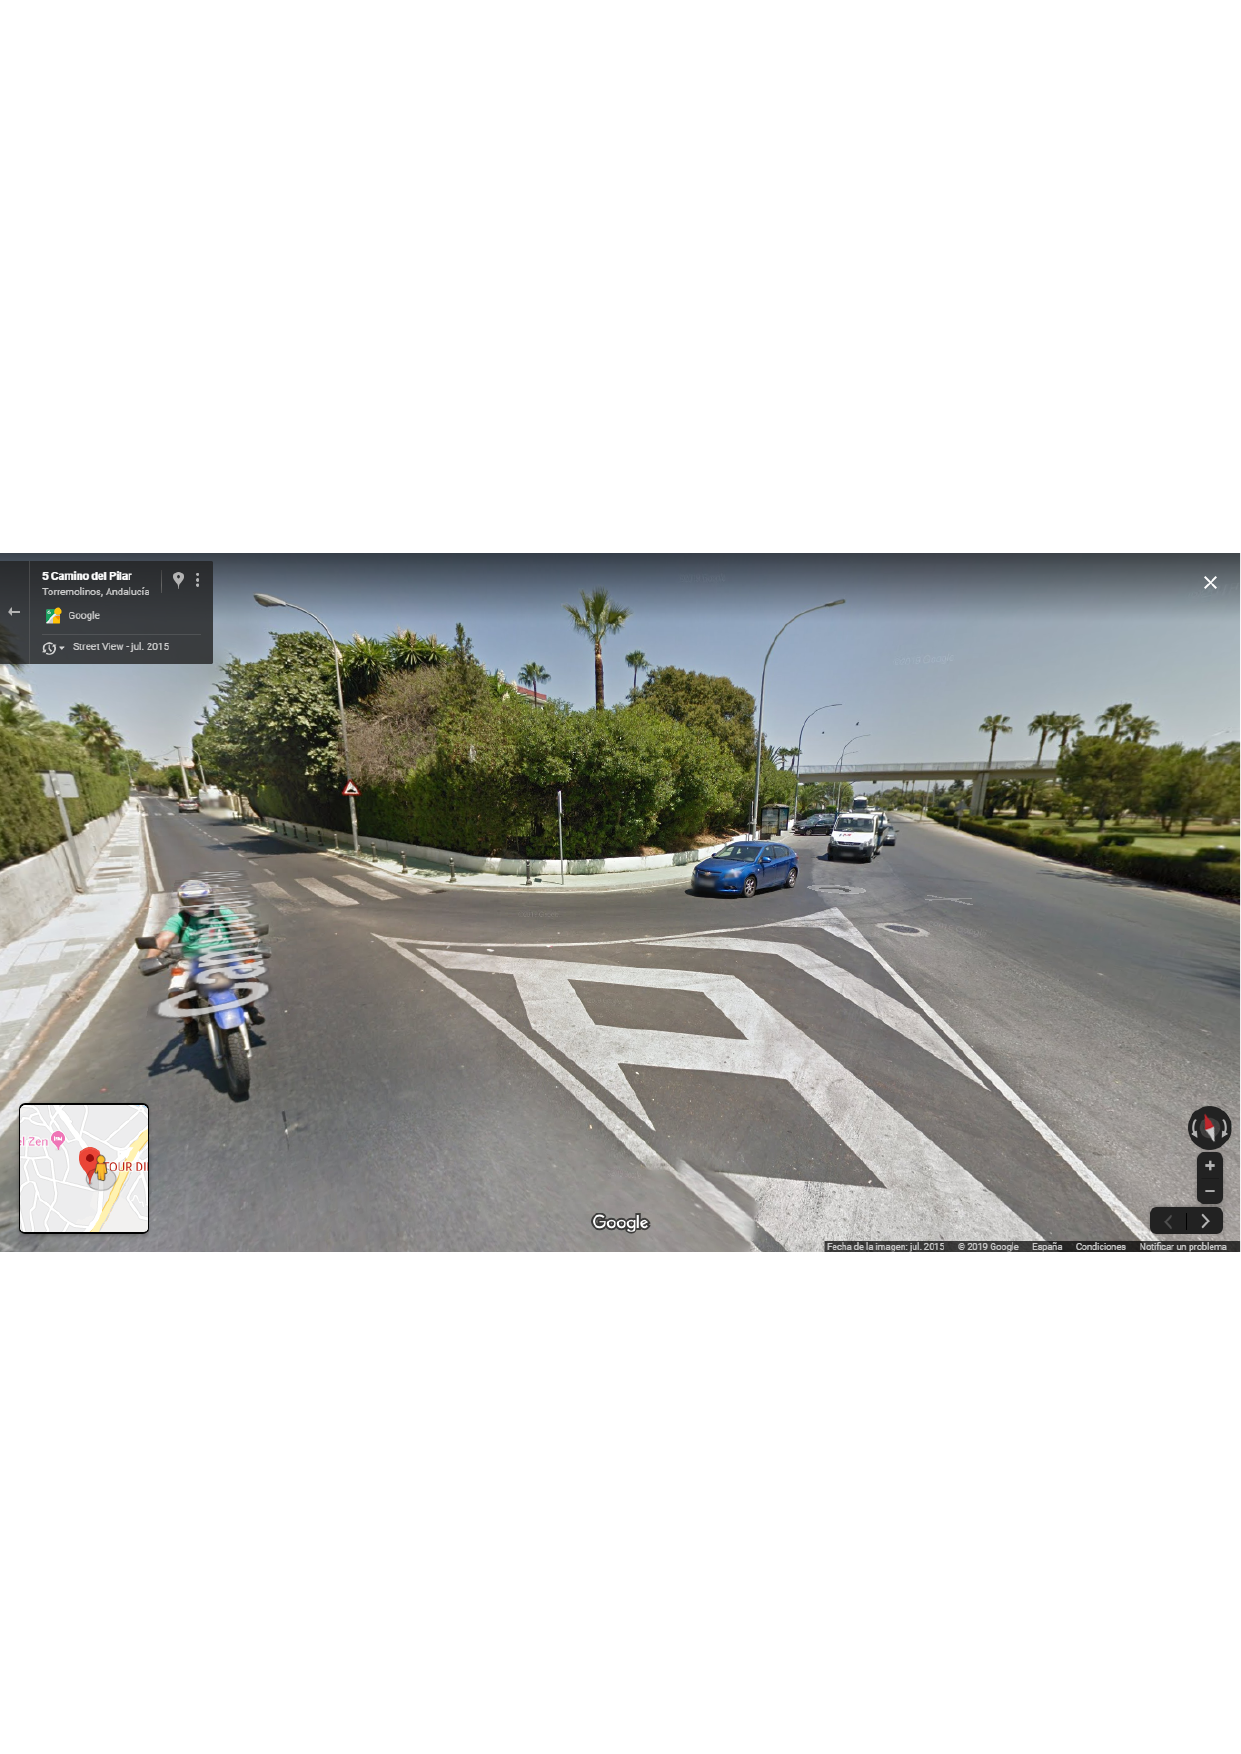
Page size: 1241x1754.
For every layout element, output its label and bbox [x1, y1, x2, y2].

picture [0, 553, 1241, 1252]
